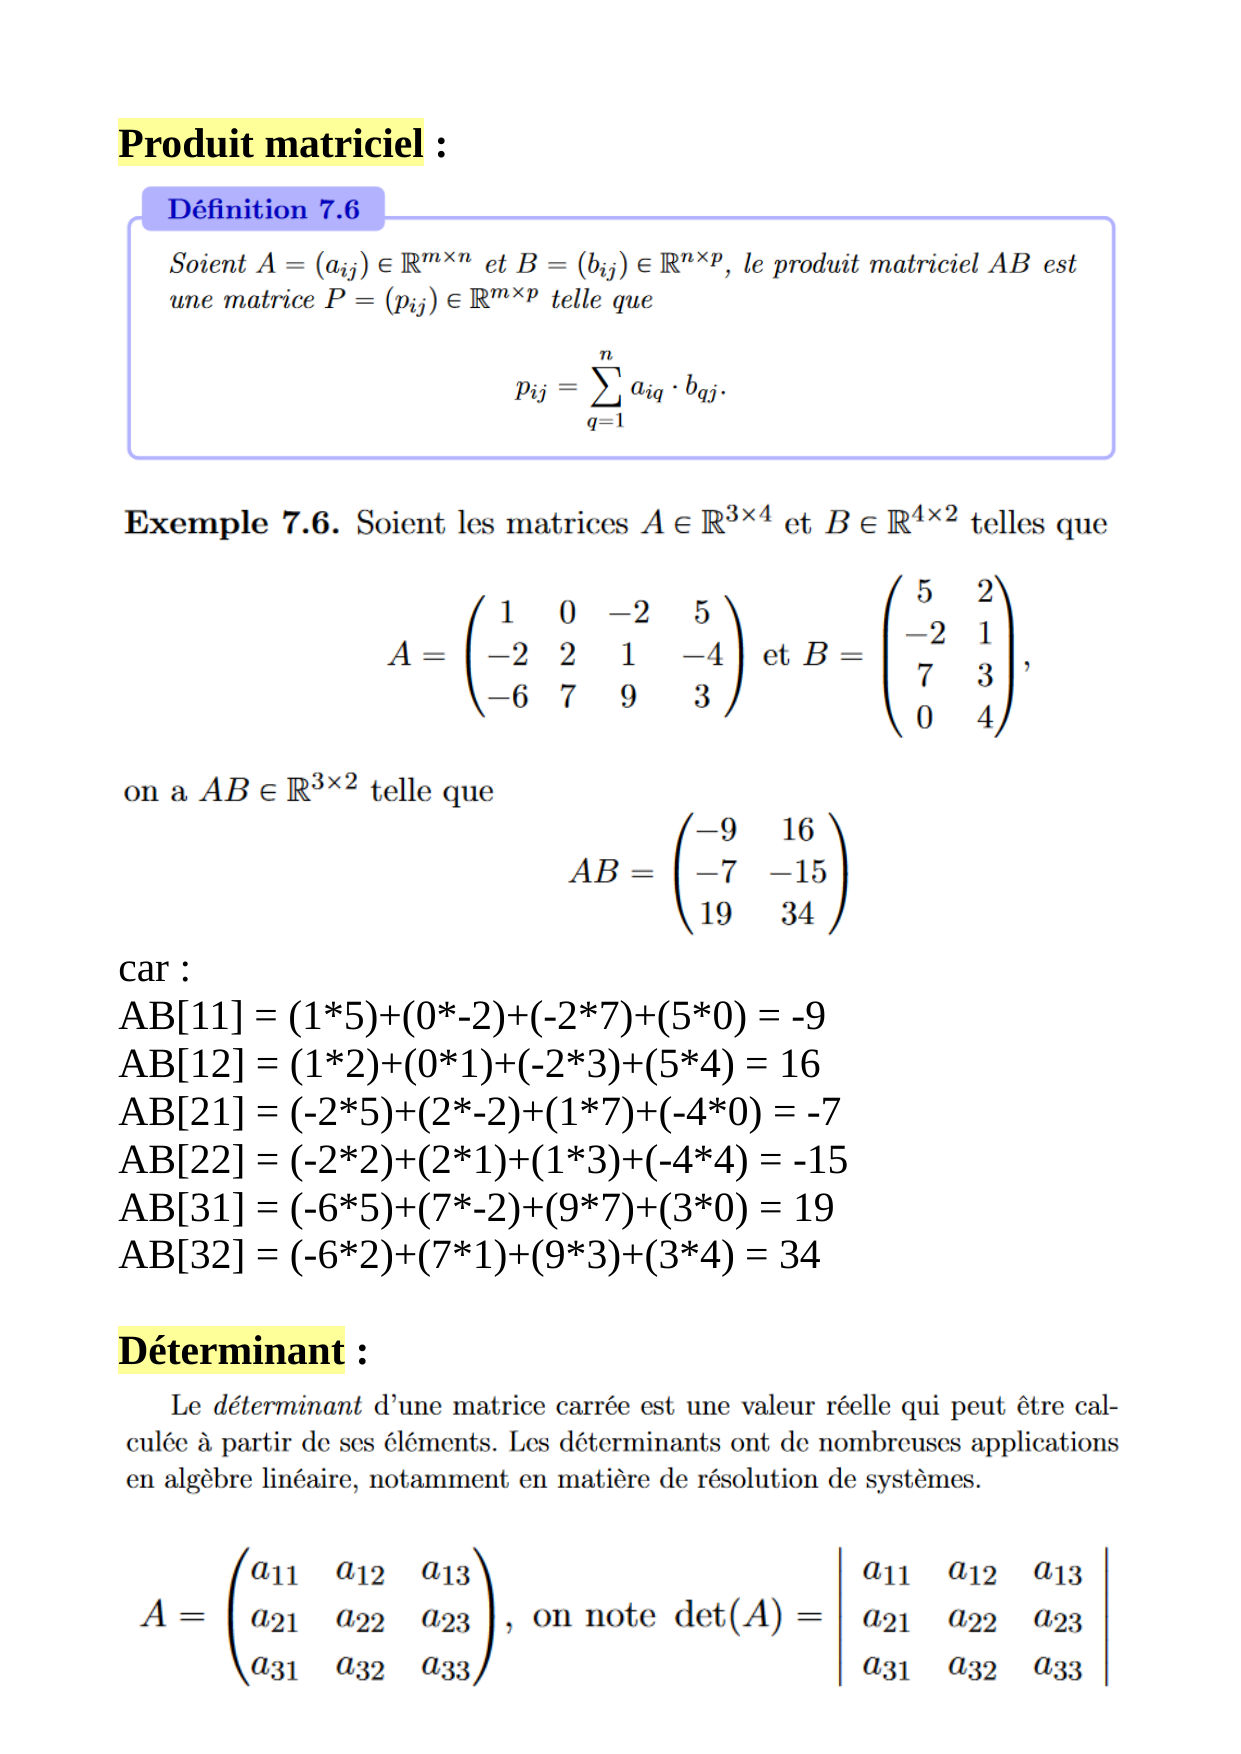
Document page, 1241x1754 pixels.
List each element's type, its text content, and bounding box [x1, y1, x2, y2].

text AB[32] = (-6*2)+(7*1)+(9*3)+(3*4) = 34 [118, 1230, 1122, 1278]
text AB[31] = (-6*5)+(7*-2)+(9*7)+(3*0) = 19 [118, 1182, 1122, 1230]
text AB[11] = (1*5)+(0*-2)+(-2*7)+(5*0) = -9 [118, 990, 1122, 1038]
text AB[21] = (-2*5)+(2*-2)+(1*7)+(-4*0) = -7 [118, 1086, 1122, 1134]
text car : [118, 943, 1122, 990]
text AB[22] = (-2*2)+(2*1)+(1*3)+(-4*4) = -15 [118, 1134, 1122, 1182]
text Déterminant : [118, 1326, 1122, 1374]
text AB[12] = (1*2)+(0*1)+(-2*3)+(5*4) = 16 [118, 1038, 1122, 1086]
text Produit matriciel : [118, 118, 1122, 166]
